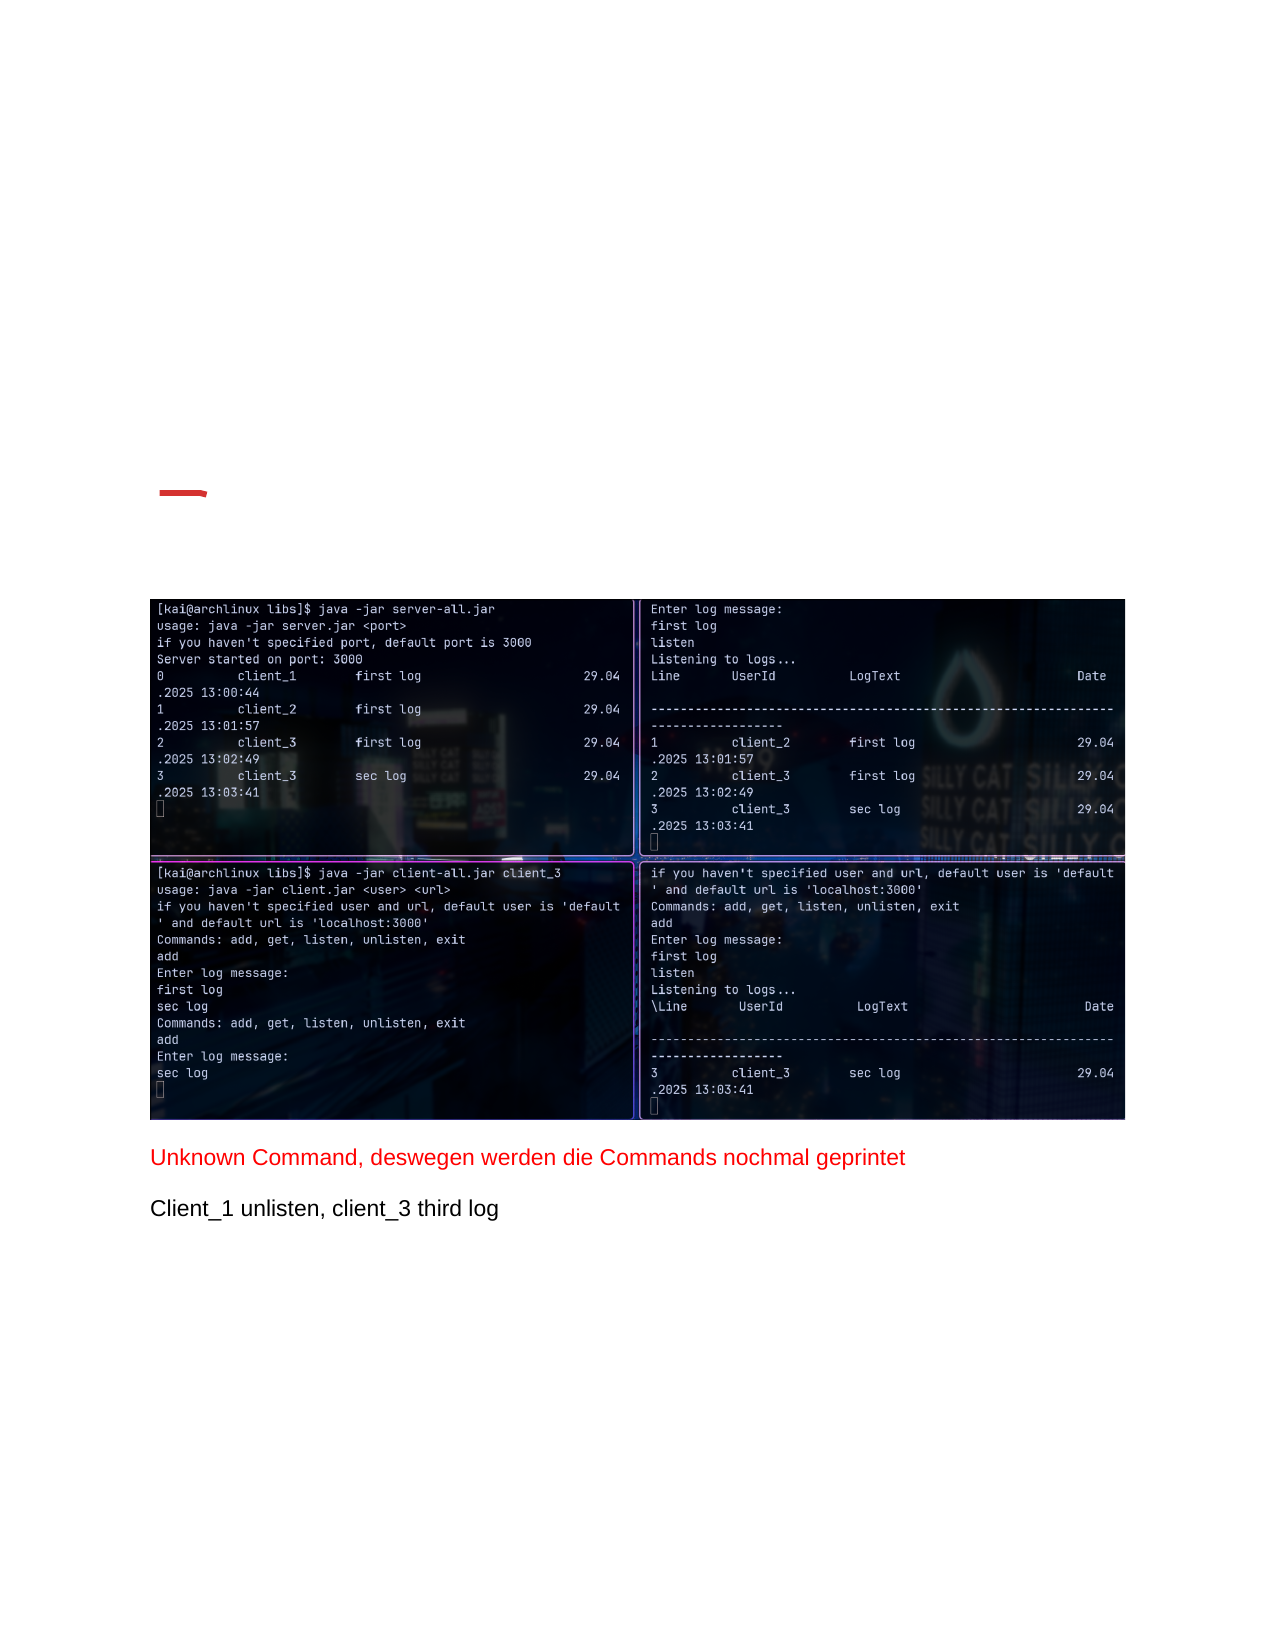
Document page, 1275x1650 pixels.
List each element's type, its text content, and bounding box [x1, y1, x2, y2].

text Client_1 unlisten, client_3 third log [150, 1195, 1125, 1222]
text Unknown Command, deswegen werden die Commands nochmal geprintet [150, 1144, 1125, 1171]
picture [150, 599, 1125, 1120]
